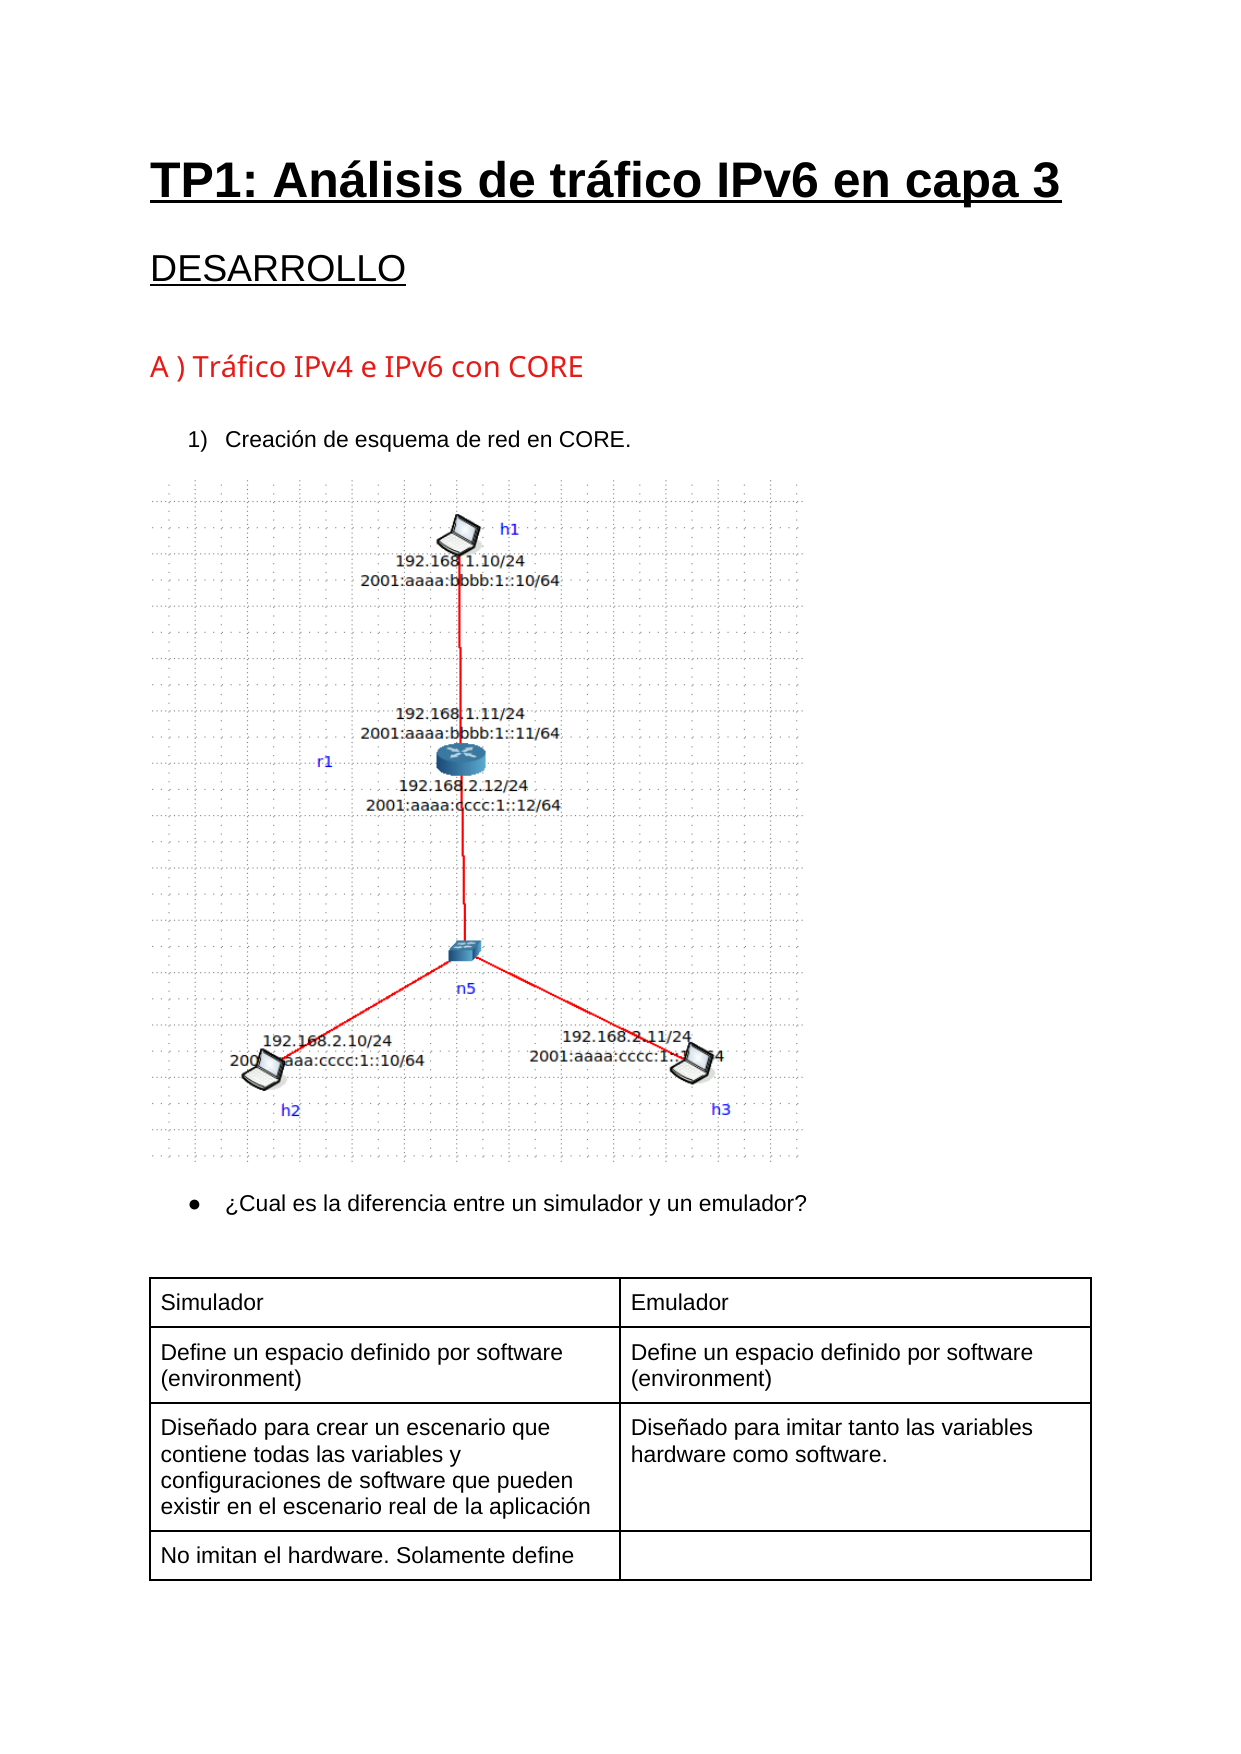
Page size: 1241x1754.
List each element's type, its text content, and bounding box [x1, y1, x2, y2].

picture [150, 477, 806, 1163]
subtitle A ) Tráfico IPv4 e IPv6 con CORE [150, 347, 1090, 386]
list Creación de esquema de red en CORE. [187, 426, 1090, 453]
table_cell No imitan el hardware. Solamente define [151, 1532, 619, 1579]
table_cell Define un espacio definido por software (environment) [621, 1328, 1090, 1402]
table_header Simulador [151, 1279, 619, 1326]
table_cell Define un espacio definido por software (environment) [151, 1328, 619, 1402]
title DESARROLLO [150, 246, 1090, 289]
table_header Emulador [621, 1279, 1090, 1326]
list ¿Cual es la diferencia entre un simulador y un emulador? [187, 1190, 1090, 1216]
table_cell Diseñado para imitar tanto las variables hardware como software. [621, 1404, 1090, 1530]
table_cell Diseñado para crear un escenario que contiene todas las variables y configuraciones de software que pueden existir en el escenario real de la aplicación [151, 1404, 619, 1530]
text TP1: Análisis de tráfico IPv6 en capa 3 [150, 150, 1090, 207]
table_cell [621, 1532, 1090, 1579]
